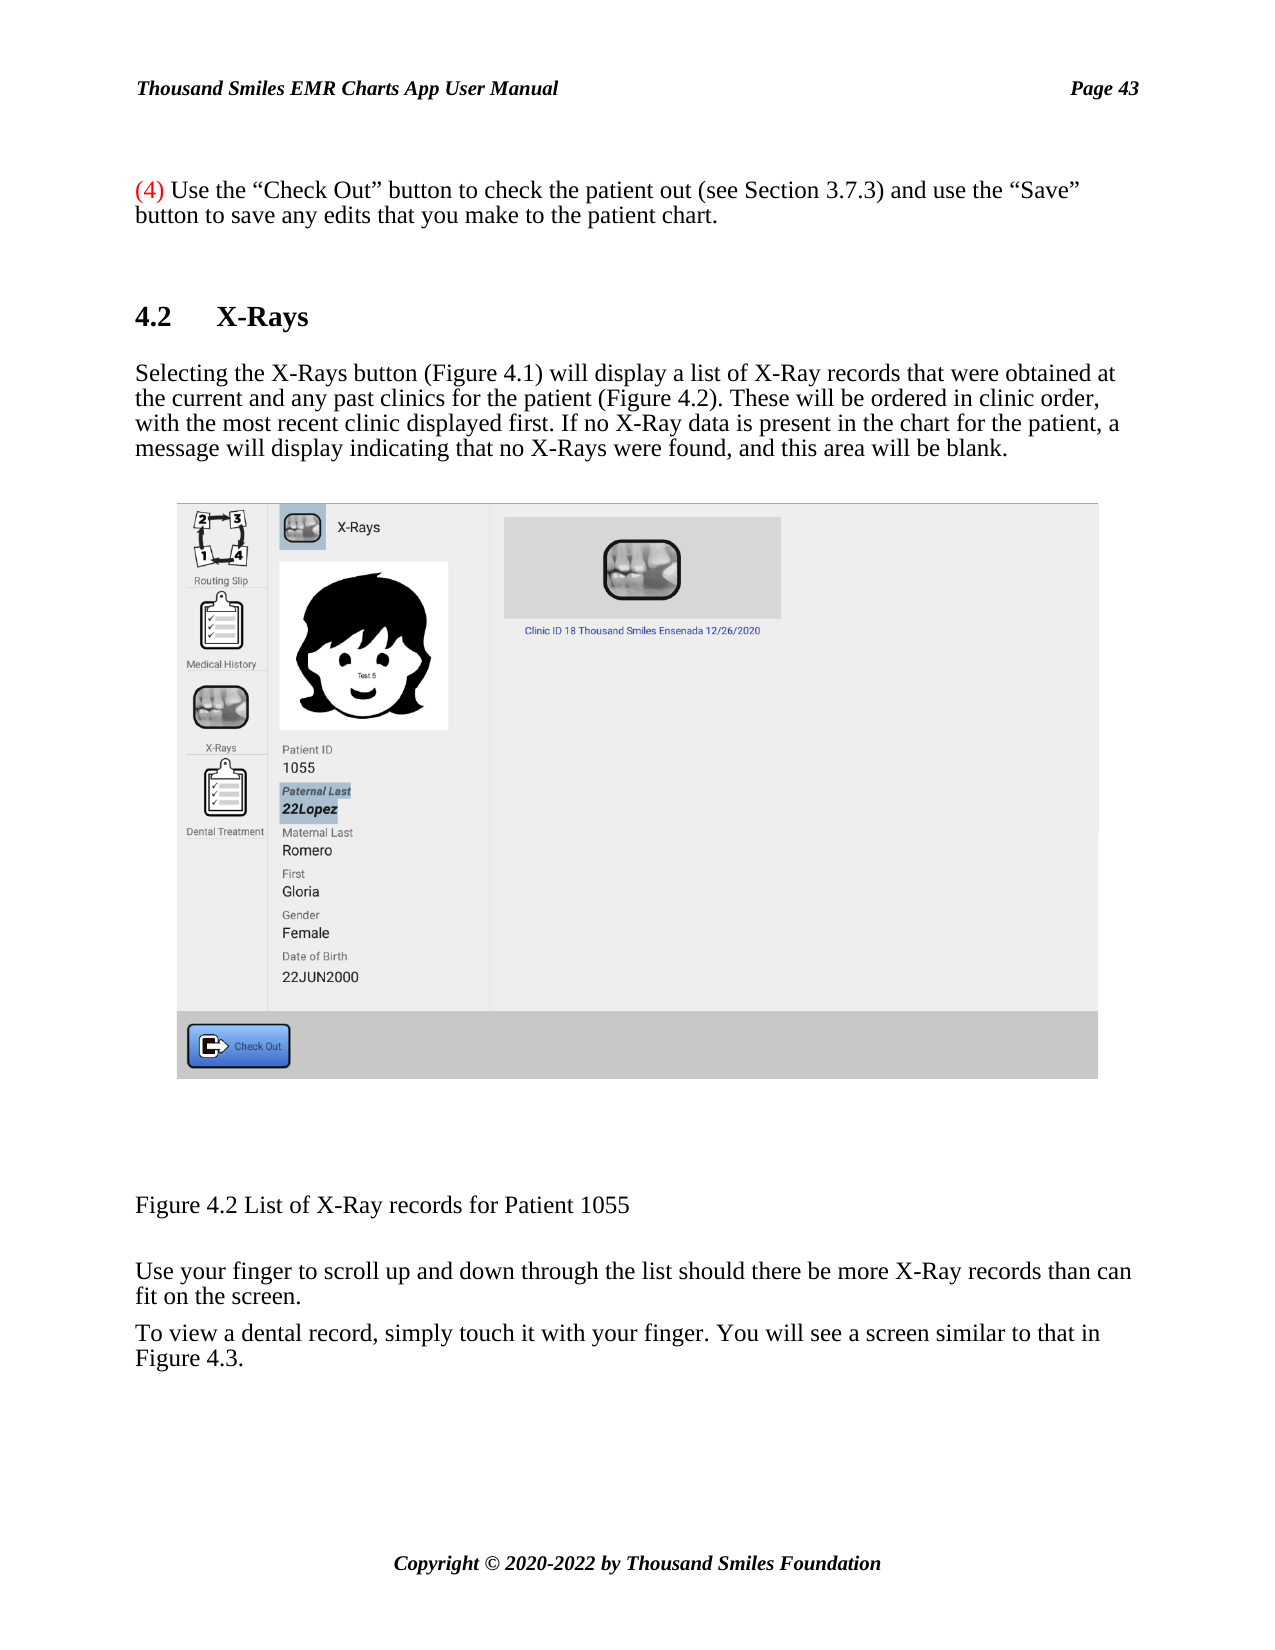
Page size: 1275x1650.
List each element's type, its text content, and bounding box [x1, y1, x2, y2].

text Figure 4.2 List of X-Ray records for Patient 1055 [135, 1193, 1140, 1218]
subtitle X-Rays [135, 299, 1140, 333]
text To view a dental record, simply touch it with your finger. You will see a screen similar to that in Figure 4.3. [135, 1322, 1140, 1372]
text (4) Use the “Check Out” button to check the patient out (see Section 3.7.3) and use the “Save” button to save any edits that you make to the patient chart. [135, 179, 1140, 229]
text Use your finger to scroll up and down through the list should there be more X-Ray records than can fit on the screen. [135, 1259, 1140, 1309]
text Selecting the X-Rays button (Figure 4.1) will display a list of X-Ray records that were obtained at the current and any past clinics for the patient (Figure 4.2). These will be ordered in clinic order, with the most recent clinic displayed first. If no X-Ray data is present in the chart for the patient, a message will display indicating that no X-Rays were found, and this area will be blank. [135, 362, 1140, 462]
picture [176, 503, 1099, 1079]
